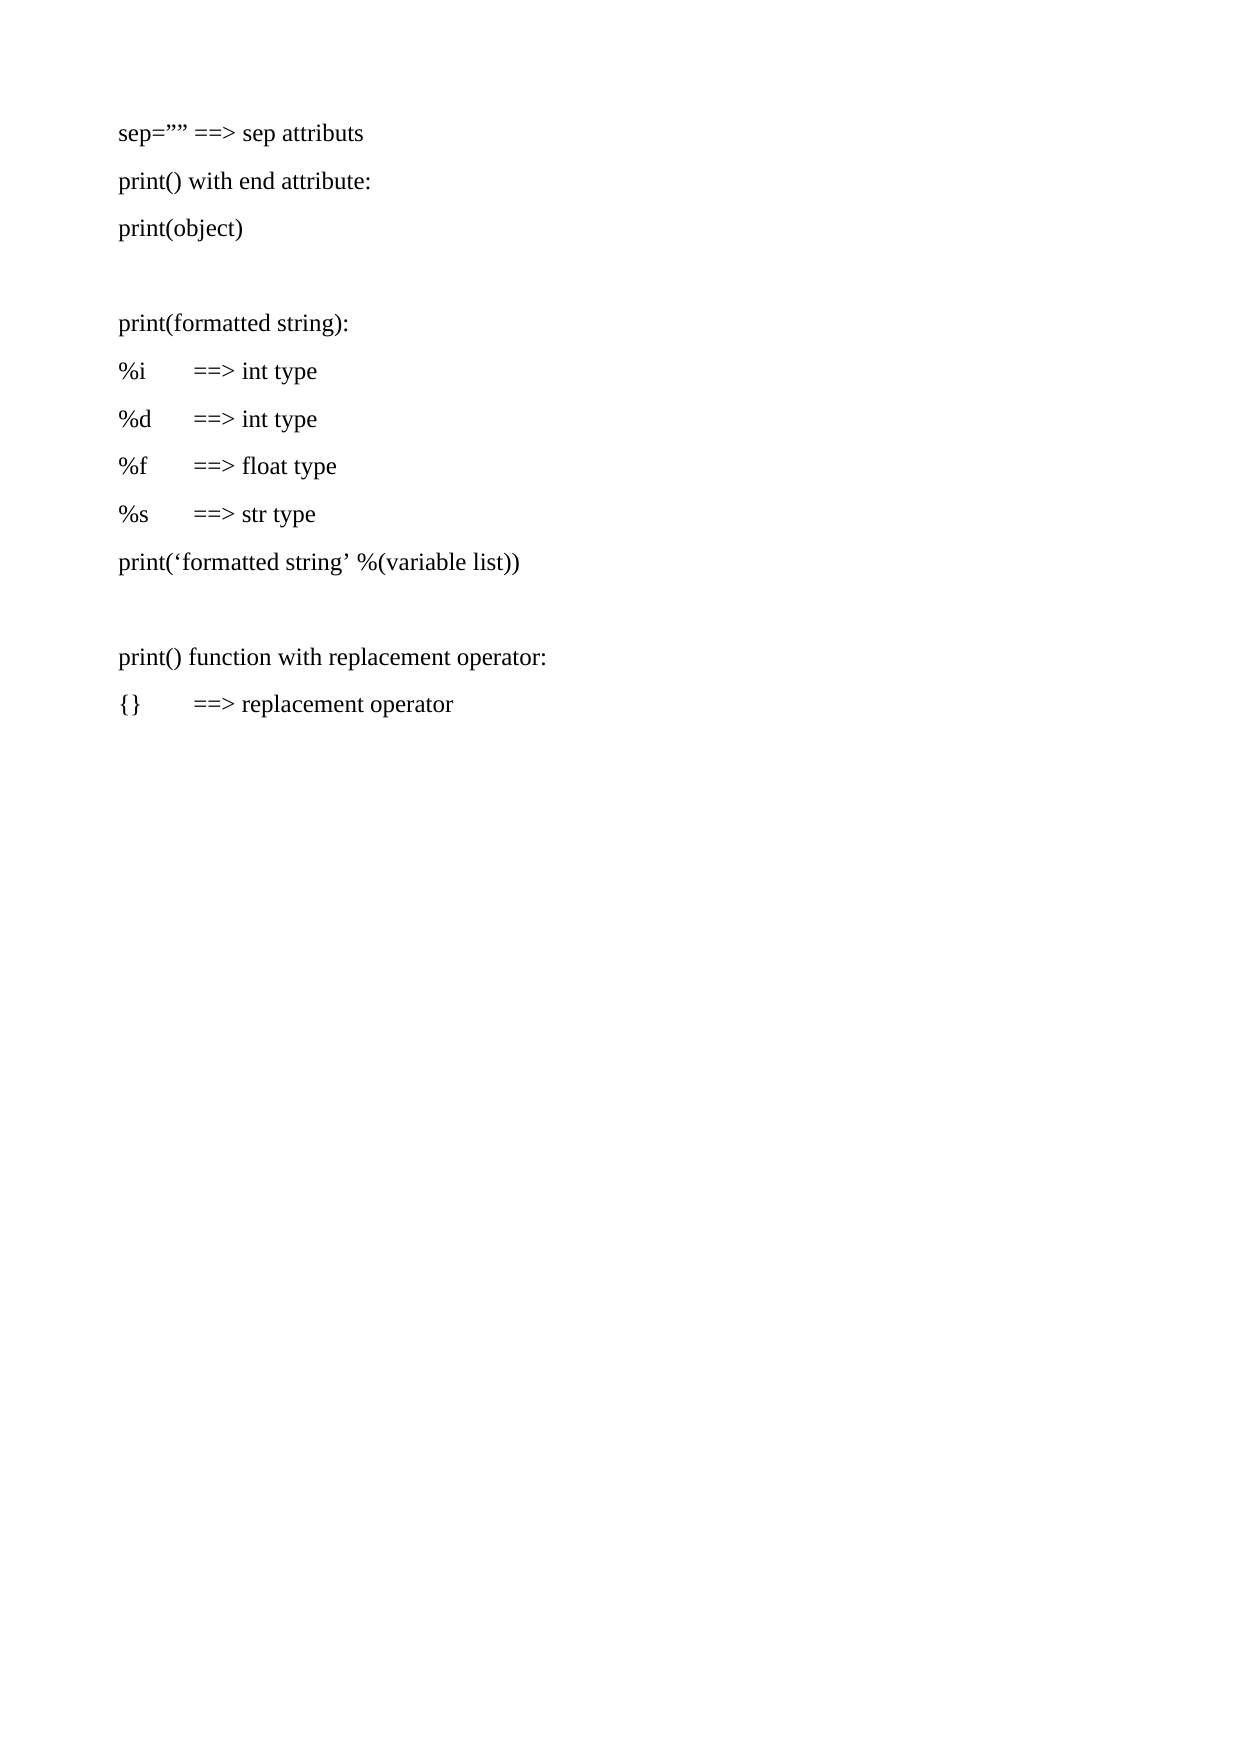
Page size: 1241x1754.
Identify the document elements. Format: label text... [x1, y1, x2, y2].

text print(object) [118, 213, 1122, 242]
text %s ==> str type [118, 499, 1122, 528]
text print() function with replacement operator: [118, 642, 1122, 671]
text print() with end attribute: [118, 166, 1122, 194]
text %i ==> int type [118, 356, 1122, 385]
text sep=”” ==> sep attributs [118, 118, 1122, 147]
text print(formatted string): [118, 308, 1122, 337]
text %f ==> float type [118, 451, 1122, 480]
text {} ==> replacement operator [118, 689, 1122, 718]
text %d ==> int type [118, 404, 1122, 432]
text print(‘formatted string’ %(variable list)) [118, 547, 1122, 575]
